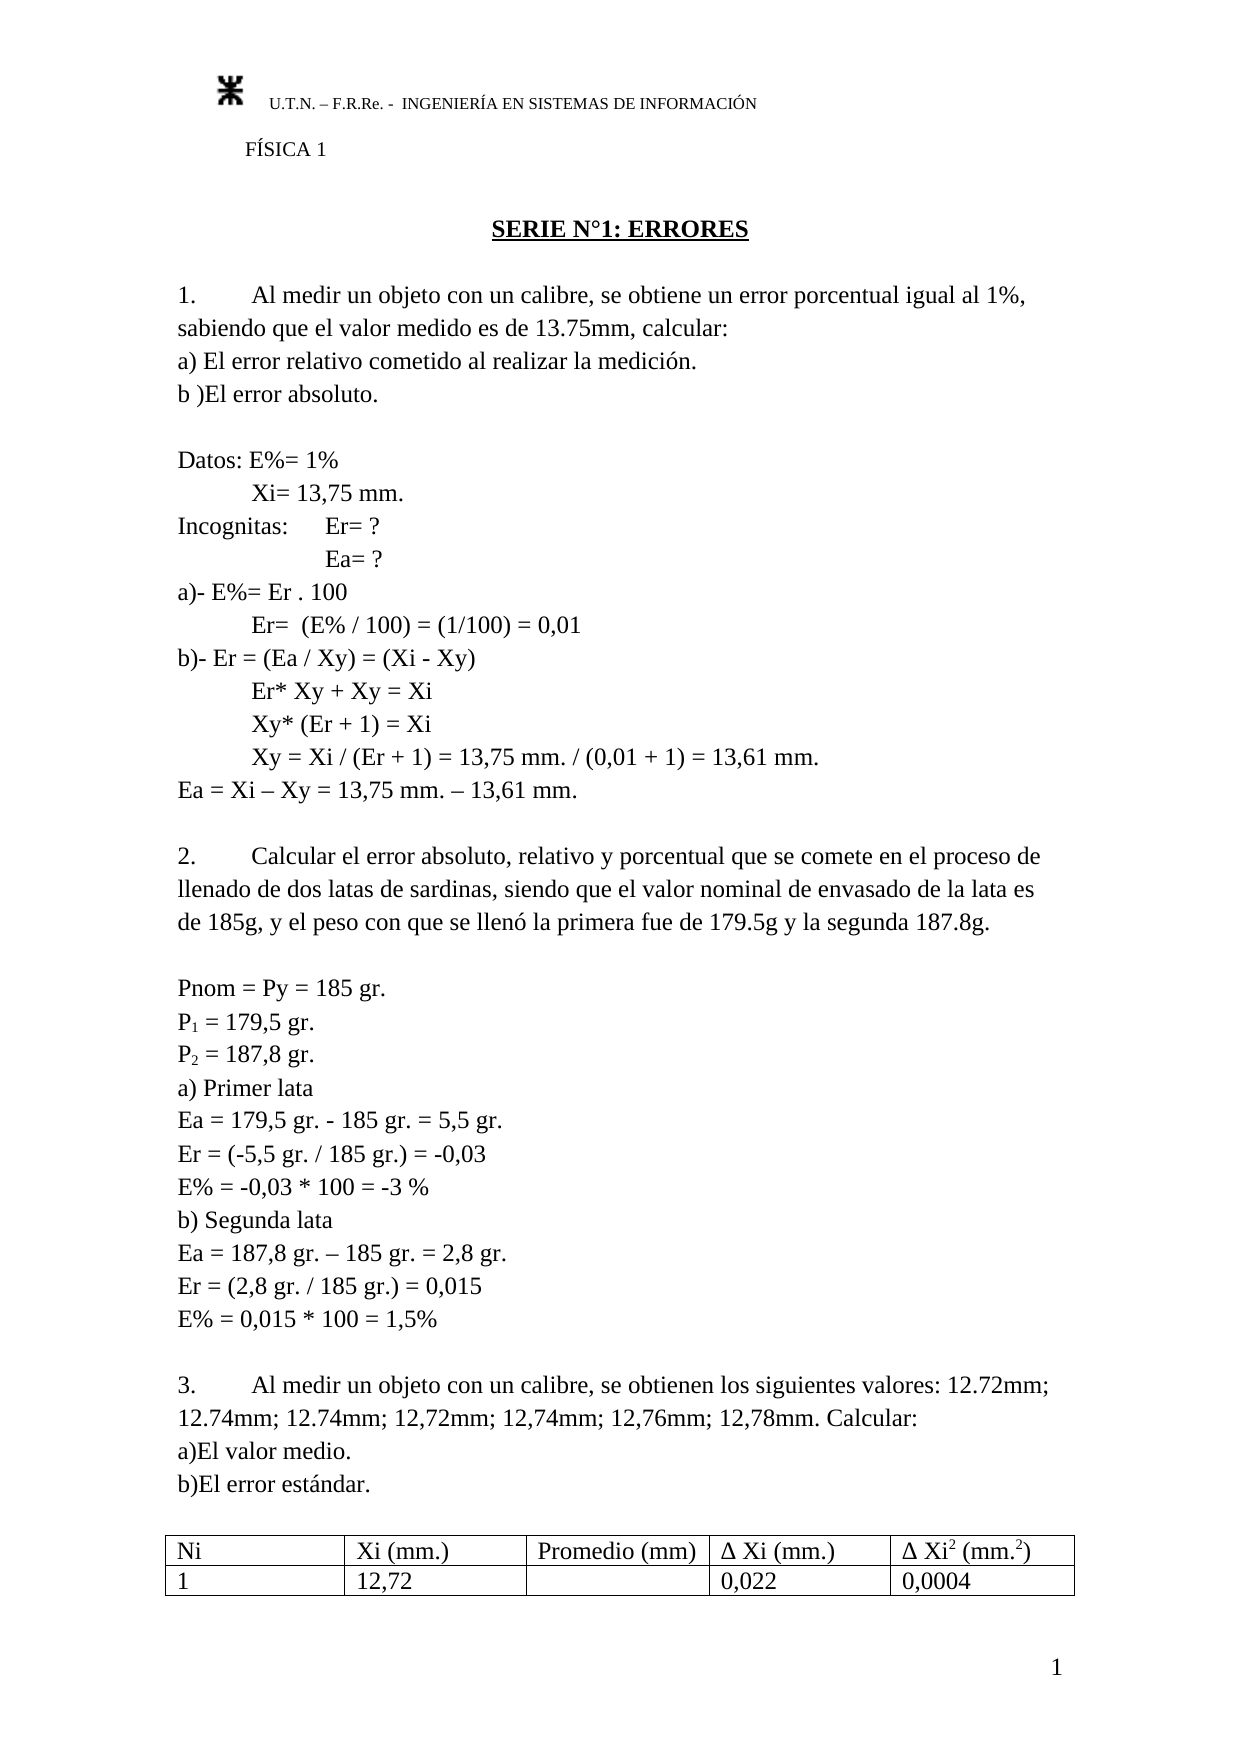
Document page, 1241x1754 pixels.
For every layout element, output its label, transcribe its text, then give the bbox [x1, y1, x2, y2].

text Xi= 13,75 mm. [177, 478, 1063, 507]
text Pnom = Py = 185 gr. [177, 973, 1063, 1002]
text 3. Al medir un objeto con un calibre, se obtienen los siguientes valores: 12.72mm; 12.74mm; 12.74mm; 12,72mm; 12,74mm; 12,76mm; 12,78mm. Calcular: [177, 1370, 1063, 1432]
text b )El error absoluto. [177, 379, 1063, 408]
table_header ∆ Xi2 (mm.2) [891, 1536, 1074, 1565]
text a) Primer lata [177, 1073, 1063, 1101]
table_cell [527, 1566, 709, 1594]
table_cell 1 [166, 1566, 344, 1594]
table_header Xi (mm.) [345, 1536, 526, 1565]
text Er= (E% / 100) = (1/100) = 0,01 [177, 610, 1063, 639]
text SERIE N°1: ERRORES [177, 214, 1063, 243]
text Ea= ? [177, 544, 1063, 573]
text Ea = 179,5 gr. - 185 gr. = 5,5 gr. [177, 1106, 1063, 1134]
text P1 = 179,5 gr. [177, 1007, 1063, 1035]
text a)- E%= Er . 100 [177, 577, 1063, 606]
text Xy* (Er + 1) = Xi [177, 709, 1063, 738]
text Datos: E%= 1% [177, 445, 1063, 474]
text E% = -0,03 * 100 = -3 % [177, 1172, 1063, 1200]
table_cell 0,0004 [891, 1566, 1074, 1594]
table_cell 12,72 [345, 1566, 526, 1594]
text P2 = 187,8 gr. [177, 1039, 1063, 1068]
table_header Promedio (mm) [527, 1536, 709, 1565]
text Ea = Xi – Xy = 13,75 mm. – 13,61 mm. [177, 775, 1063, 804]
text Er* Xy + Xy = Xi [177, 676, 1063, 705]
text Xy = Xi / (Er + 1) = 13,75 mm. / (0,01 + 1) = 13,61 mm. [177, 742, 1063, 771]
text 1. Al medir un objeto con un calibre, se obtiene un error porcentual igual al 1%, sabiendo que el valor medido es de 13.75mm, calcular: [177, 280, 1063, 342]
table_header ∆ Xi (mm.) [710, 1536, 890, 1565]
text E% = 0,015 * 100 = 1,5% [177, 1304, 1063, 1332]
text Er = (-5,5 gr. / 185 gr.) = -0,03 [177, 1139, 1063, 1167]
table_cell 0,022 [710, 1566, 890, 1594]
table_header Ni [166, 1536, 344, 1565]
text a)El valor medio. [177, 1436, 1063, 1464]
text b)El error estándar. [177, 1469, 1063, 1498]
text Ea = 187,8 gr. – 185 gr. = 2,8 gr. [177, 1238, 1063, 1266]
text 2. Calcular el error absoluto, relativo y porcentual que se comete en el proceso de llenado de dos latas de sardinas, siendo que el valor nominal de envasado de la lata es de 185g, y el peso con que se llenó la primera fue de 179.5g y la segunda 187.8g. [177, 841, 1063, 936]
text b) Segunda lata [177, 1205, 1063, 1233]
text Er = (2,8 gr. / 185 gr.) = 0,015 [177, 1271, 1063, 1299]
text b)- Er = (Ea / Xy) = (Xi - Xy) [177, 643, 1063, 672]
text Incognitas: Er= ? [177, 511, 1063, 540]
text a) El error relativo cometido al realizar la medición. [177, 346, 1063, 375]
